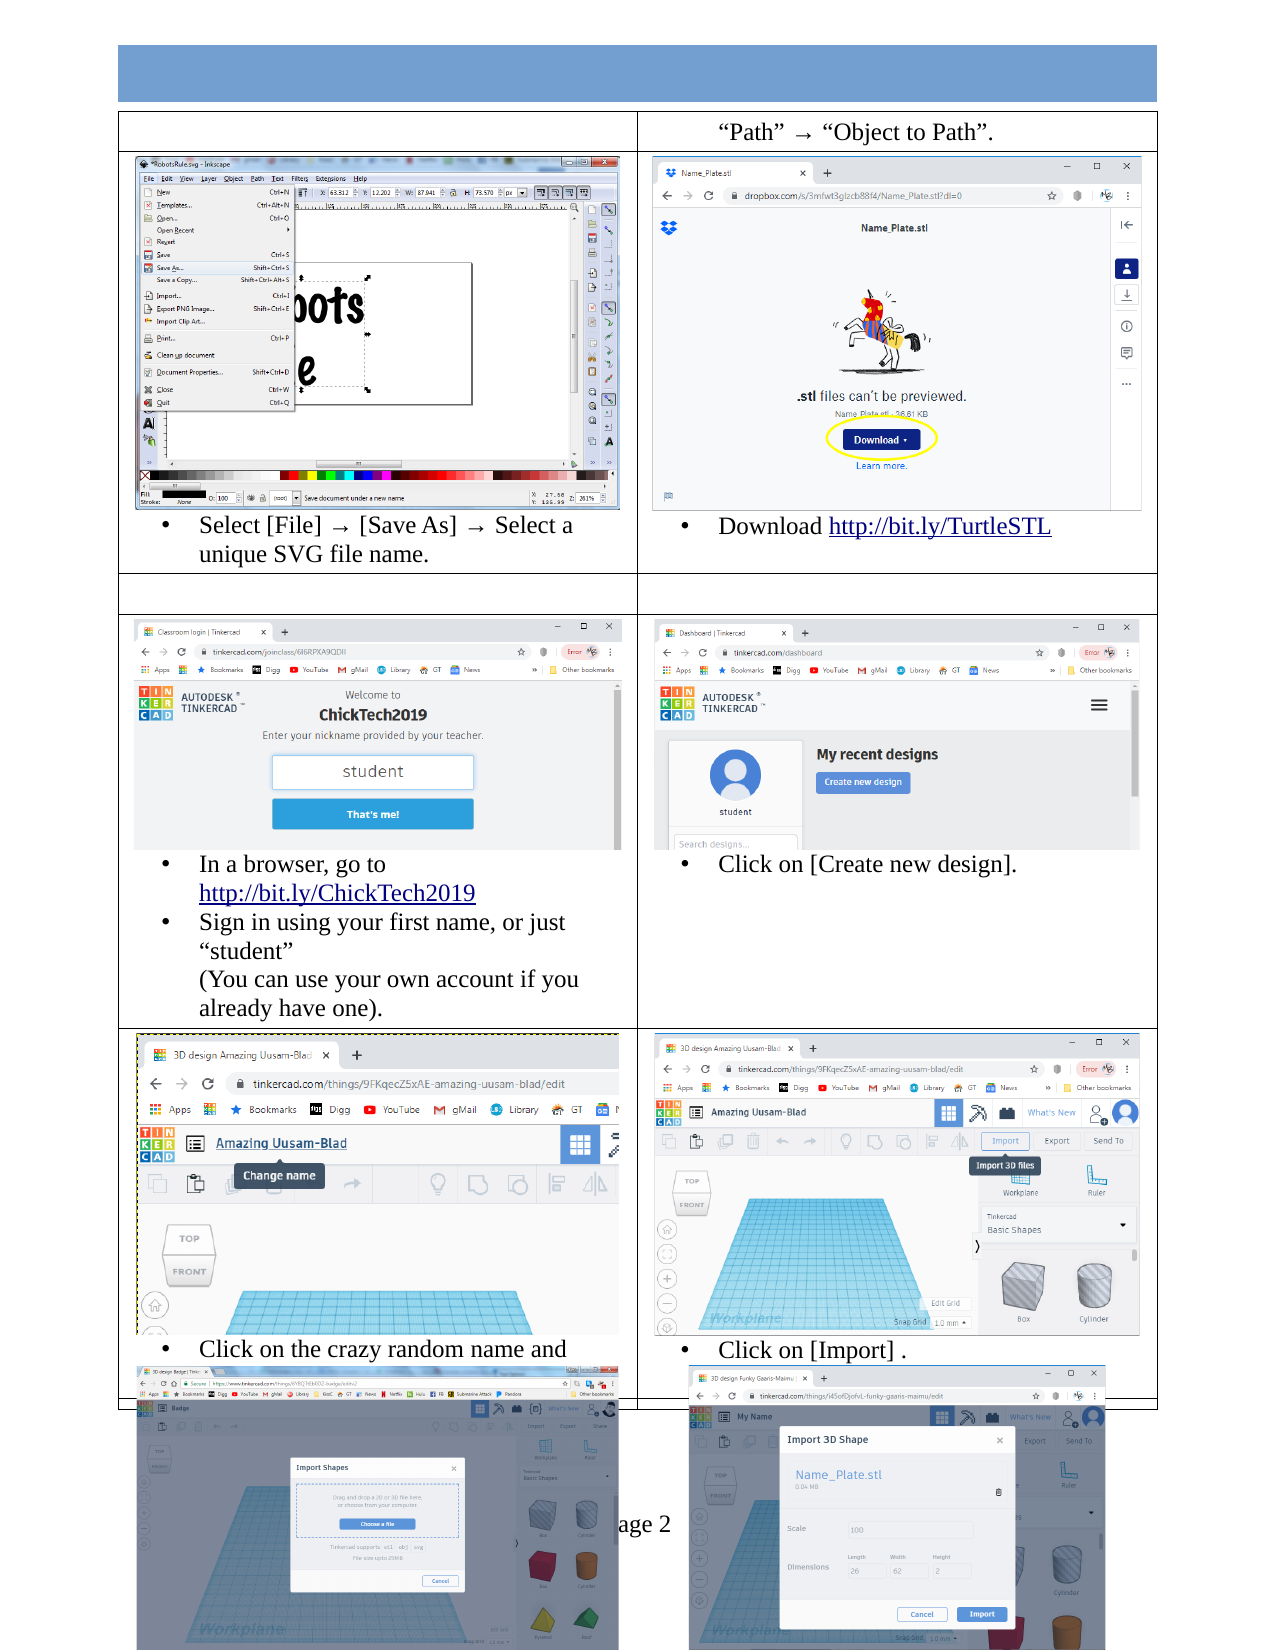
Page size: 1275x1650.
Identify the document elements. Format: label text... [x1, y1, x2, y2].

picture [135, 156, 620, 510]
picture [133, 619, 622, 850]
picture [136, 1366, 619, 1650]
picture [654, 619, 1140, 850]
table_cell Select [File] → [Save As] → Select a unique SVG file name. [119, 152, 637, 573]
table_cell [119, 574, 637, 613]
picture [688, 1365, 1106, 1650]
table_cell [119, 112, 637, 151]
table_cell Click on [Create new design]. [638, 615, 1157, 1028]
picture [654, 1033, 1140, 1336]
table_cell Click on the crazy random name and change it to your first name. [119, 1029, 637, 1398]
table_cell Click on [Import] . [638, 1029, 1157, 1398]
table_cell “Path” → “Object to Path”. [638, 112, 1157, 151]
table_cell In a browser, go to http://bit.ly/ChickTech2019 Sign in using your first name, or just “student” (You can use your own account if you already have one). [119, 615, 637, 1028]
picture [136, 1033, 619, 1335]
picture [652, 156, 1142, 511]
table_cell [638, 574, 1157, 613]
table_cell Download http://bit.ly/TurtleSTL [638, 152, 1157, 573]
